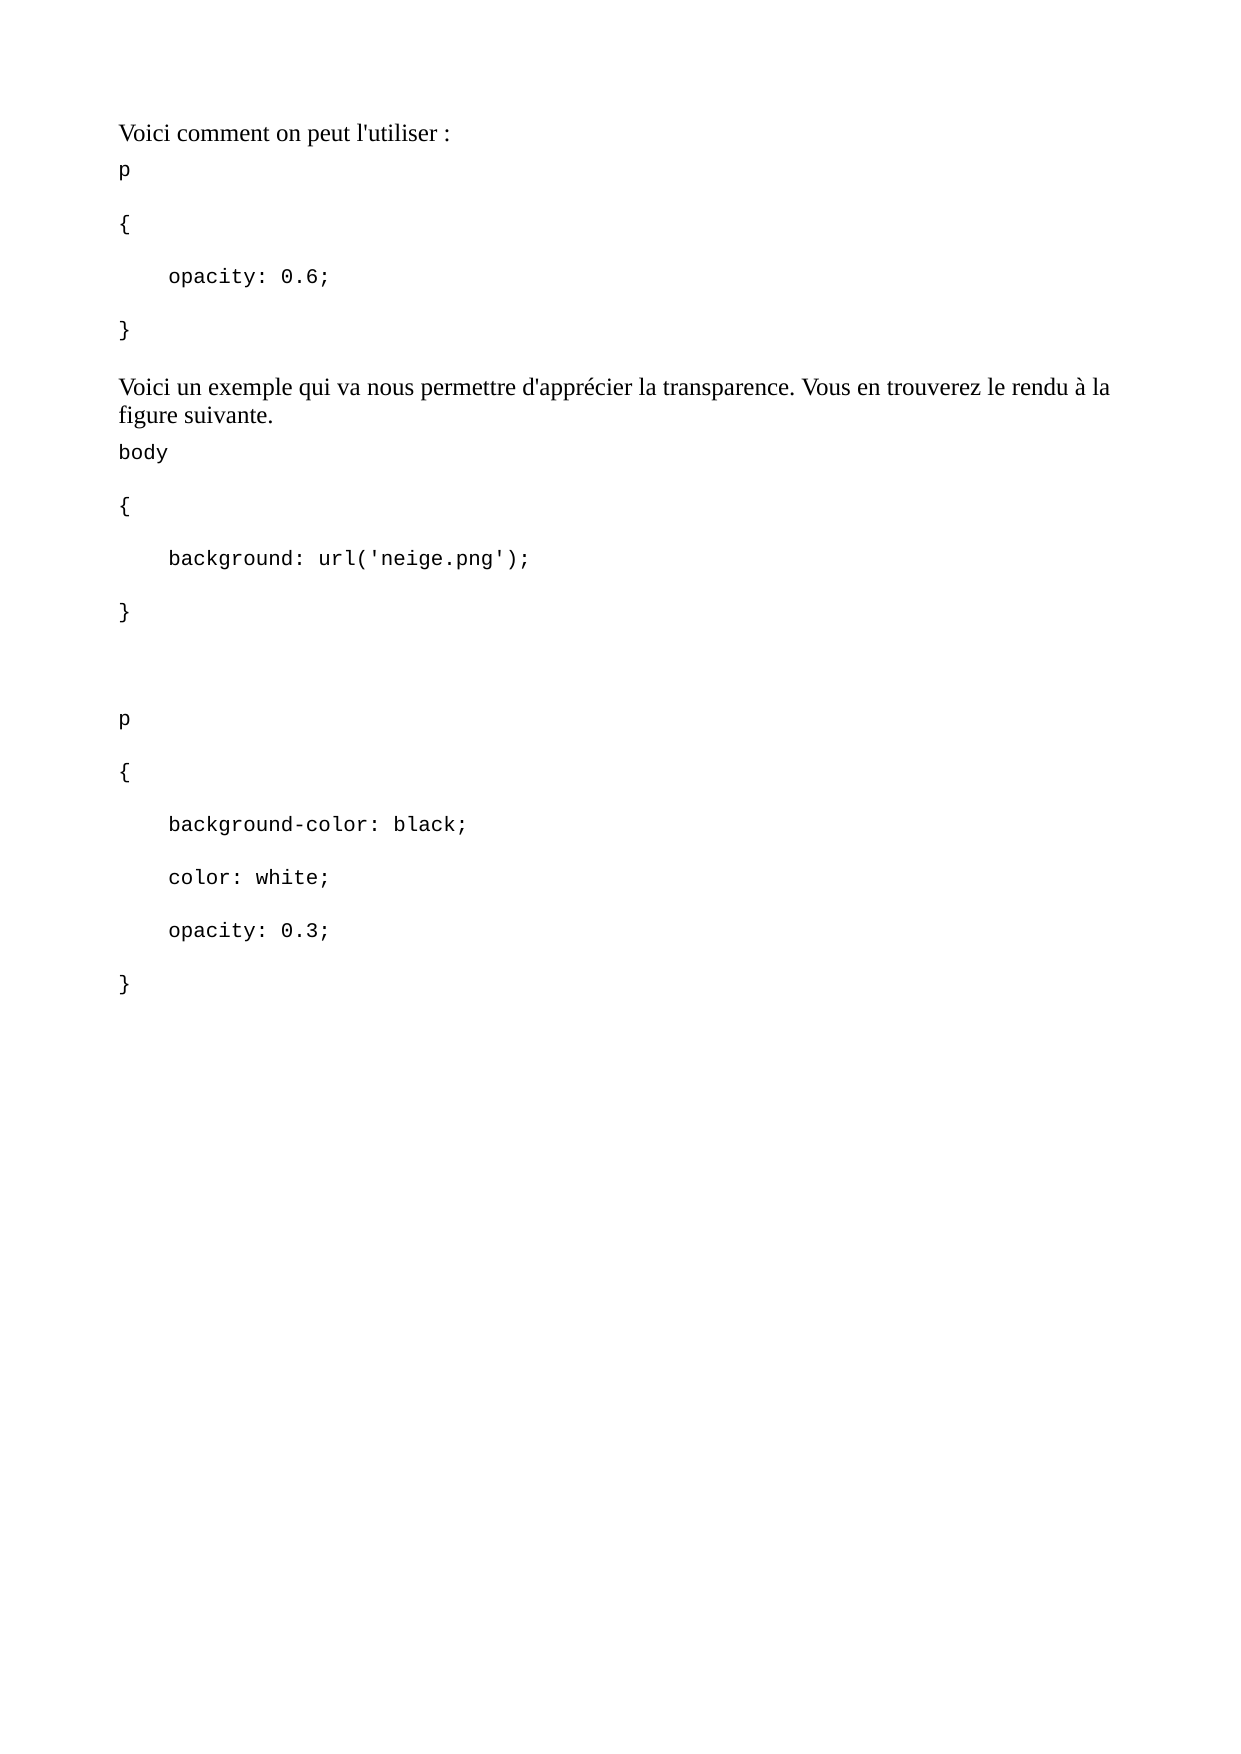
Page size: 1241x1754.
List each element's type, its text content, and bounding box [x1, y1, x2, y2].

text Voici un exemple qui va nous permettre d'apprécier la transparence. Vous en trouverez le rendu à la figure suivante. [118, 372, 1122, 429]
text } [118, 319, 1122, 342]
text p [118, 707, 1122, 731]
text opacity: 0.3; [118, 920, 1122, 944]
text background-color: black; [118, 814, 1122, 837]
text } [118, 973, 1122, 997]
text } [118, 601, 1122, 625]
text Voici comment on peut l'utiliser : [118, 118, 1122, 147]
text body [118, 442, 1122, 466]
text { [118, 761, 1122, 784]
text color: white; [118, 867, 1122, 891]
text { [118, 212, 1122, 236]
text background: url('neige.png'); [118, 548, 1122, 572]
text { [118, 495, 1122, 519]
text p [118, 159, 1122, 183]
text opacity: 0.6; [118, 266, 1122, 289]
